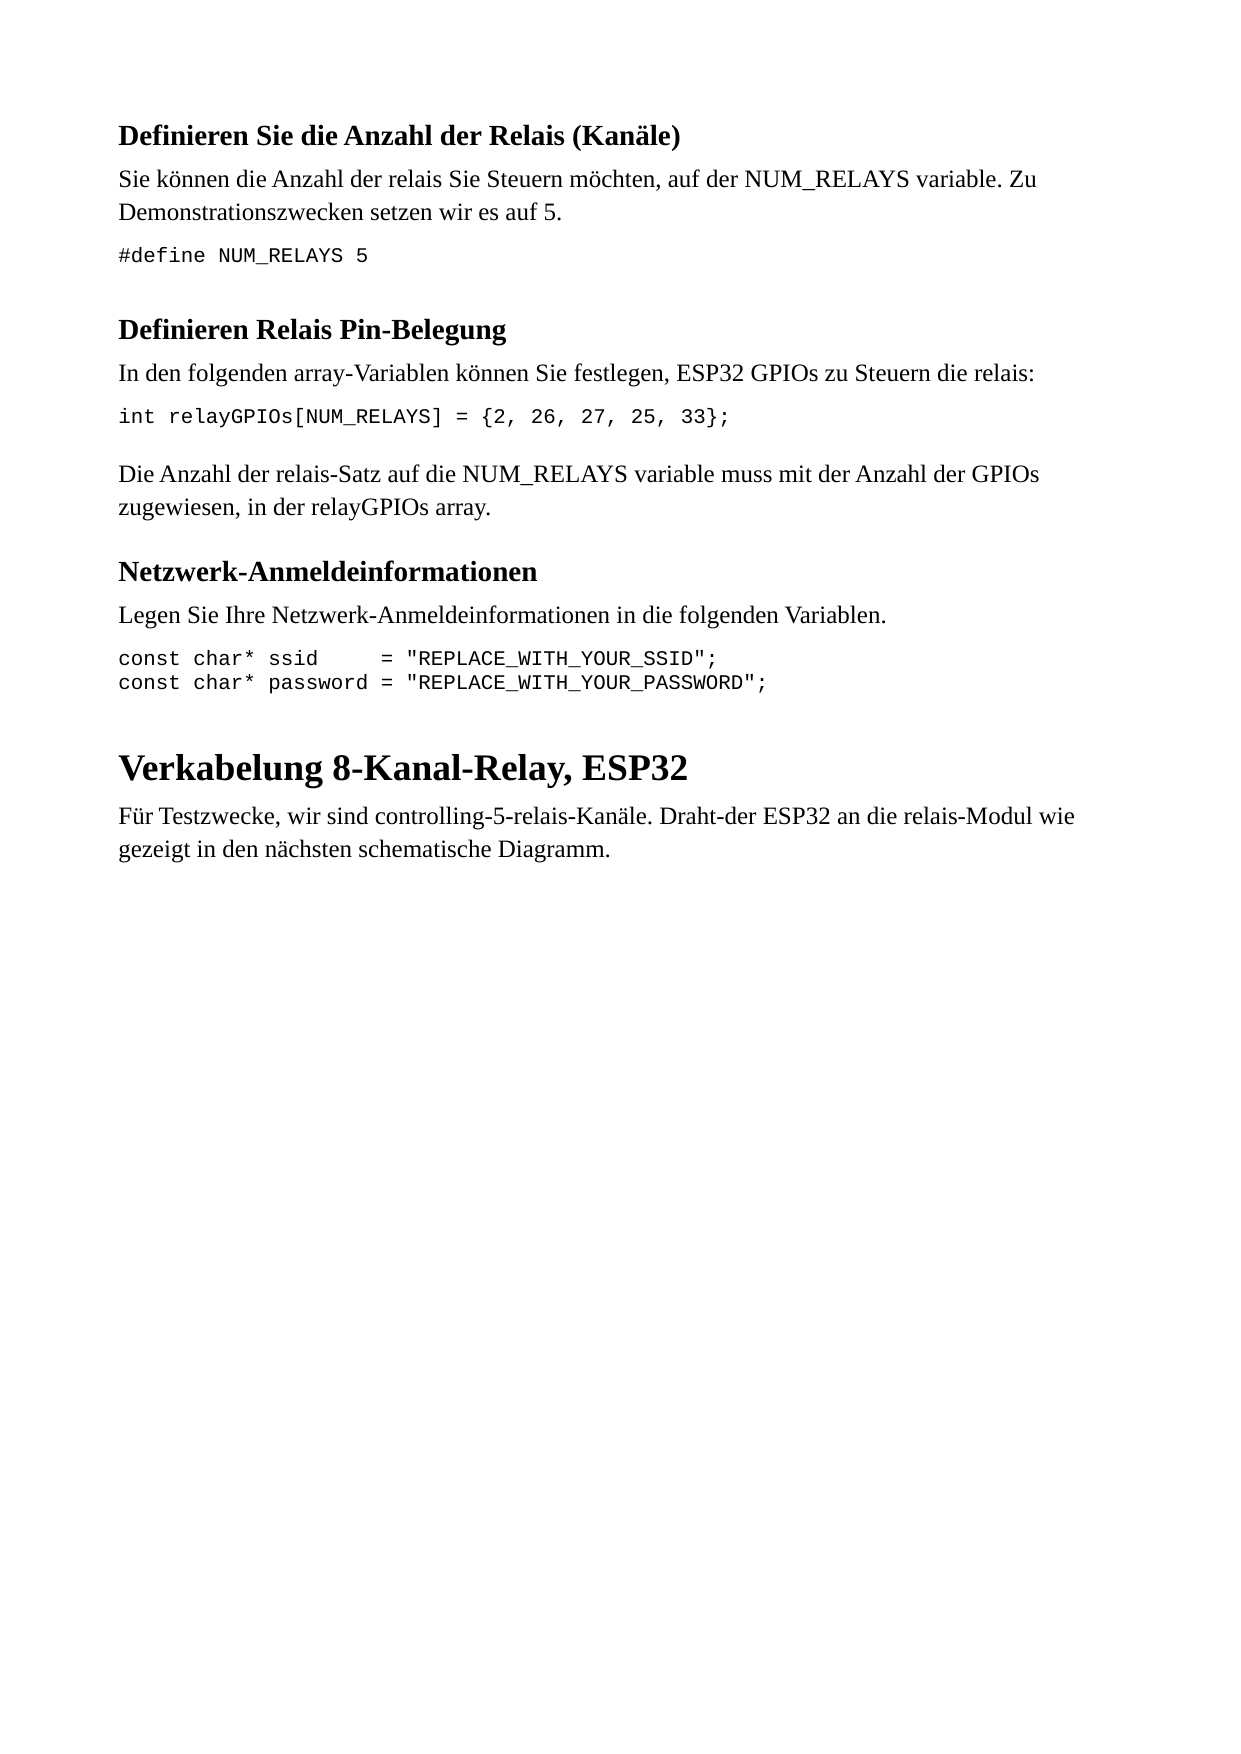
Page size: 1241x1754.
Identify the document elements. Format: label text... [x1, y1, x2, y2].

text int relayGPIOs[NUM_RELAYS] = {2, 26, 27, 25, 33}; [118, 406, 1122, 430]
subtitle Verkabelung 8-Kanal-Relay, ESP32 [118, 746, 1122, 789]
subtitle Netzwerk-Anmeldeinformationen [118, 554, 1122, 588]
text Sie können die Anzahl der relais Sie Steuern möchten, auf der NUM_RELAYS variable. Zu Demonstrationszwecken setzen wir es auf 5. [118, 164, 1122, 226]
text const char* password = "REPLACE_WITH_YOUR_PASSWORD"; [118, 672, 1122, 695]
text Die Anzahl der relais-Satz auf die NUM_RELAYS variable muss mit der Anzahl der GPIOs zugewiesen, in der relayGPIOs array. [118, 459, 1122, 521]
text const char* ssid = "REPLACE_WITH_YOUR_SSID"; [118, 648, 1122, 672]
text #define NUM_RELAYS 5 [118, 245, 1122, 268]
text Legen Sie Ihre Netzwerk-Anmeldeinformationen in die folgenden Variablen. [118, 601, 1122, 629]
text Für Testzwecke, wir sind controlling-5-relais-Kanäle. Draht-der ESP32 an die relais-Modul wie gezeigt in den nächsten schematische Diagramm. [118, 801, 1122, 863]
subtitle Definieren Relais Pin-Belegung [118, 312, 1122, 346]
subtitle Definieren Sie die Anzahl der Relais (Kanäle) [118, 118, 1122, 152]
text In den folgenden array-Variablen können Sie festlegen, ESP32 GPIOs zu Steuern die relais: [118, 358, 1122, 387]
